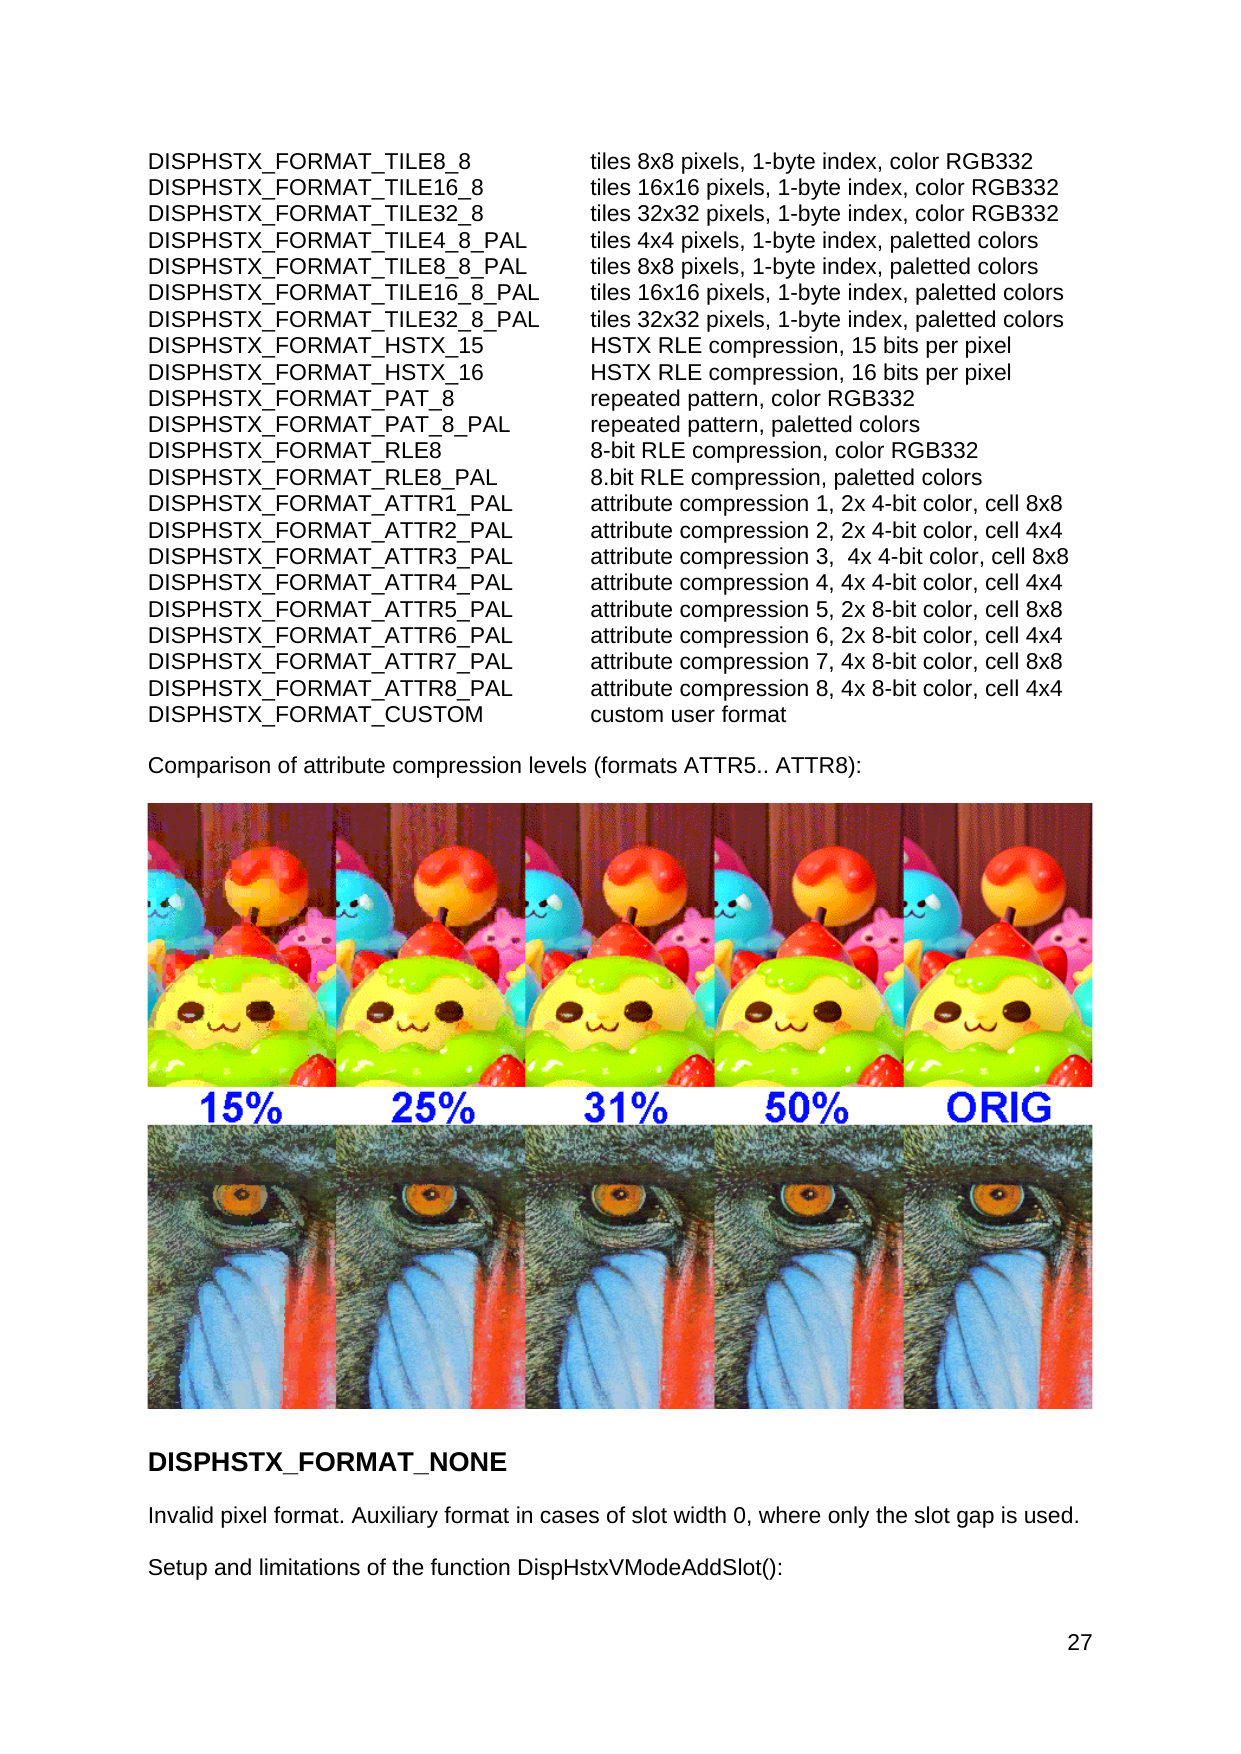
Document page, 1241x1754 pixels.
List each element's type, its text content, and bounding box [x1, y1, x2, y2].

text DISPHSTX_FORMAT_RLE8_PAL 8.bit RLE compression, paletted colors [148, 464, 1093, 490]
text DISPHSTX_FORMAT_TILE8_8 tiles 8x8 pixels, 1-byte index, color RGB332 [148, 148, 1093, 174]
text DISPHSTX_FORMAT_ATTR6_PAL attribute compression 6, 2x 8-bit color, cell 4x4 [148, 622, 1093, 648]
text DISPHSTX_FORMAT_TILE32_8 tiles 32x32 pixels, 1-byte index, color RGB332 [148, 200, 1093, 227]
text DISPHSTX_FORMAT_PAT_8 repeated pattern, color RGB332 [148, 385, 1093, 411]
text Comparison of attribute compression levels (formats ATTR5.. ATTR8): [148, 752, 1093, 779]
subtitle DISPHSTX_FORMAT_NONE [148, 1446, 1093, 1477]
text DISPHSTX_FORMAT_ATTR2_PAL attribute compression 2, 2x 4-bit color, cell 4x4 [148, 517, 1093, 543]
text DISPHSTX_FORMAT_HSTX_16 HSTX RLE compression, 16 bits per pixel [148, 358, 1093, 385]
text DISPHSTX_FORMAT_TILE8_8_PAL tiles 8x8 pixels, 1-byte index, paletted colors [148, 253, 1093, 279]
text DISPHSTX_FORMAT_HSTX_15 HSTX RLE compression, 15 bits per pixel [148, 332, 1093, 358]
text DISPHSTX_FORMAT_TILE16_8_PAL tiles 16x16 pixels, 1-byte index, paletted colors [148, 279, 1093, 306]
text Setup and limitations of the function DispHstxVModeAddSlot(): [148, 1553, 1093, 1580]
text DISPHSTX_FORMAT_TILE4_8_PAL tiles 4x4 pixels, 1-byte index, paletted colors [148, 227, 1093, 253]
text DISPHSTX_FORMAT_TILE16_8 tiles 16x16 pixels, 1-byte index, color RGB332 [148, 174, 1093, 200]
text DISPHSTX_FORMAT_TILE32_8_PAL tiles 32x32 pixels, 1-byte index, paletted colors [148, 306, 1093, 332]
text DISPHSTX_FORMAT_RLE8 8-bit RLE compression, color RGB332 [148, 437, 1093, 464]
text DISPHSTX_FORMAT_ATTR5_PAL attribute compression 5, 2x 8-bit color, cell 8x8 [148, 596, 1093, 622]
text DISPHSTX_FORMAT_ATTR4_PAL attribute compression 4, 4x 4-bit color, cell 4x4 [148, 569, 1093, 596]
text Invalid pixel format. Auxiliary format in cases of slot width 0, where only the slot gap is used. [148, 1502, 1093, 1528]
text DISPHSTX_FORMAT_ATTR1_PAL attribute compression 1, 2x 4-bit color, cell 8x8 [148, 490, 1093, 517]
picture [147, 803, 1093, 1409]
text DISPHSTX_FORMAT_ATTR3_PAL attribute compression 3, 4x 4-bit color, cell 8x8 [148, 543, 1093, 569]
text DISPHSTX_FORMAT_PAT_8_PAL repeated pattern, paletted colors [148, 411, 1093, 437]
text DISPHSTX_FORMAT_ATTR7_PAL attribute compression 7, 4x 8-bit color, cell 8x8 [148, 648, 1093, 675]
text DISPHSTX_FORMAT_ATTR8_PAL attribute compression 8, 4x 8-bit color, cell 4x4 [148, 675, 1093, 701]
text DISPHSTX_FORMAT_CUSTOM custom user format [148, 701, 1093, 727]
